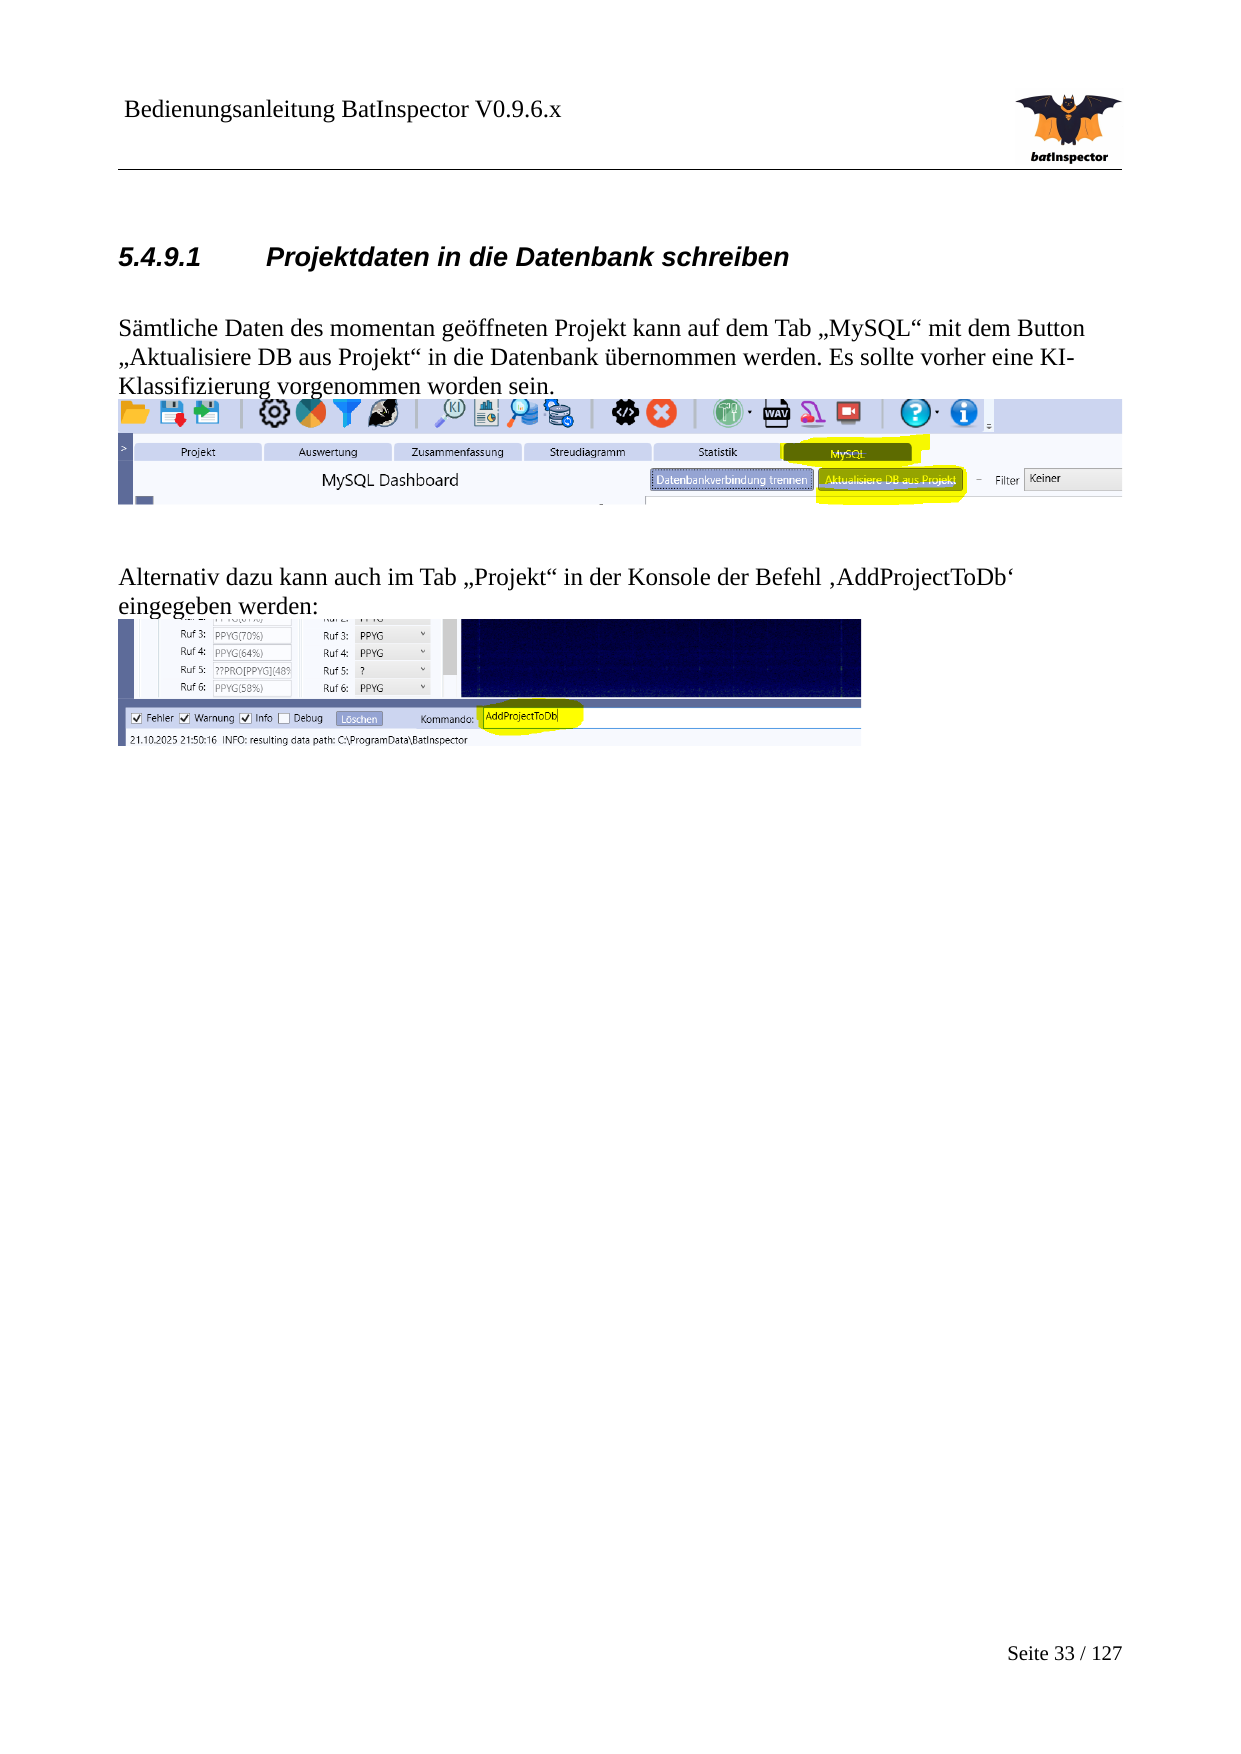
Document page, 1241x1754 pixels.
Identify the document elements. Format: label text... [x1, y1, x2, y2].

picture [118, 399, 1123, 505]
picture [118, 619, 862, 746]
text Sämtliche Daten des momentan geöffneten Projekt kann auf dem Tab „MySQL“ mit dem Button „Aktualisiere DB aus Projekt“ in die Datenbank übernommen werden. Es sollte vorher eine KI-Klassifizierung vorgenommen worden sein. [118, 313, 1122, 399]
subtitle Projektdaten in die Datenbank schreiben [118, 241, 1122, 272]
text Alternativ dazu kann auch im Tab „Projekt“ in der Konsole der Befehl ‚AddProjectToDb‘ eingegeben werden: [118, 562, 1122, 620]
picture [1015, 88, 1125, 165]
